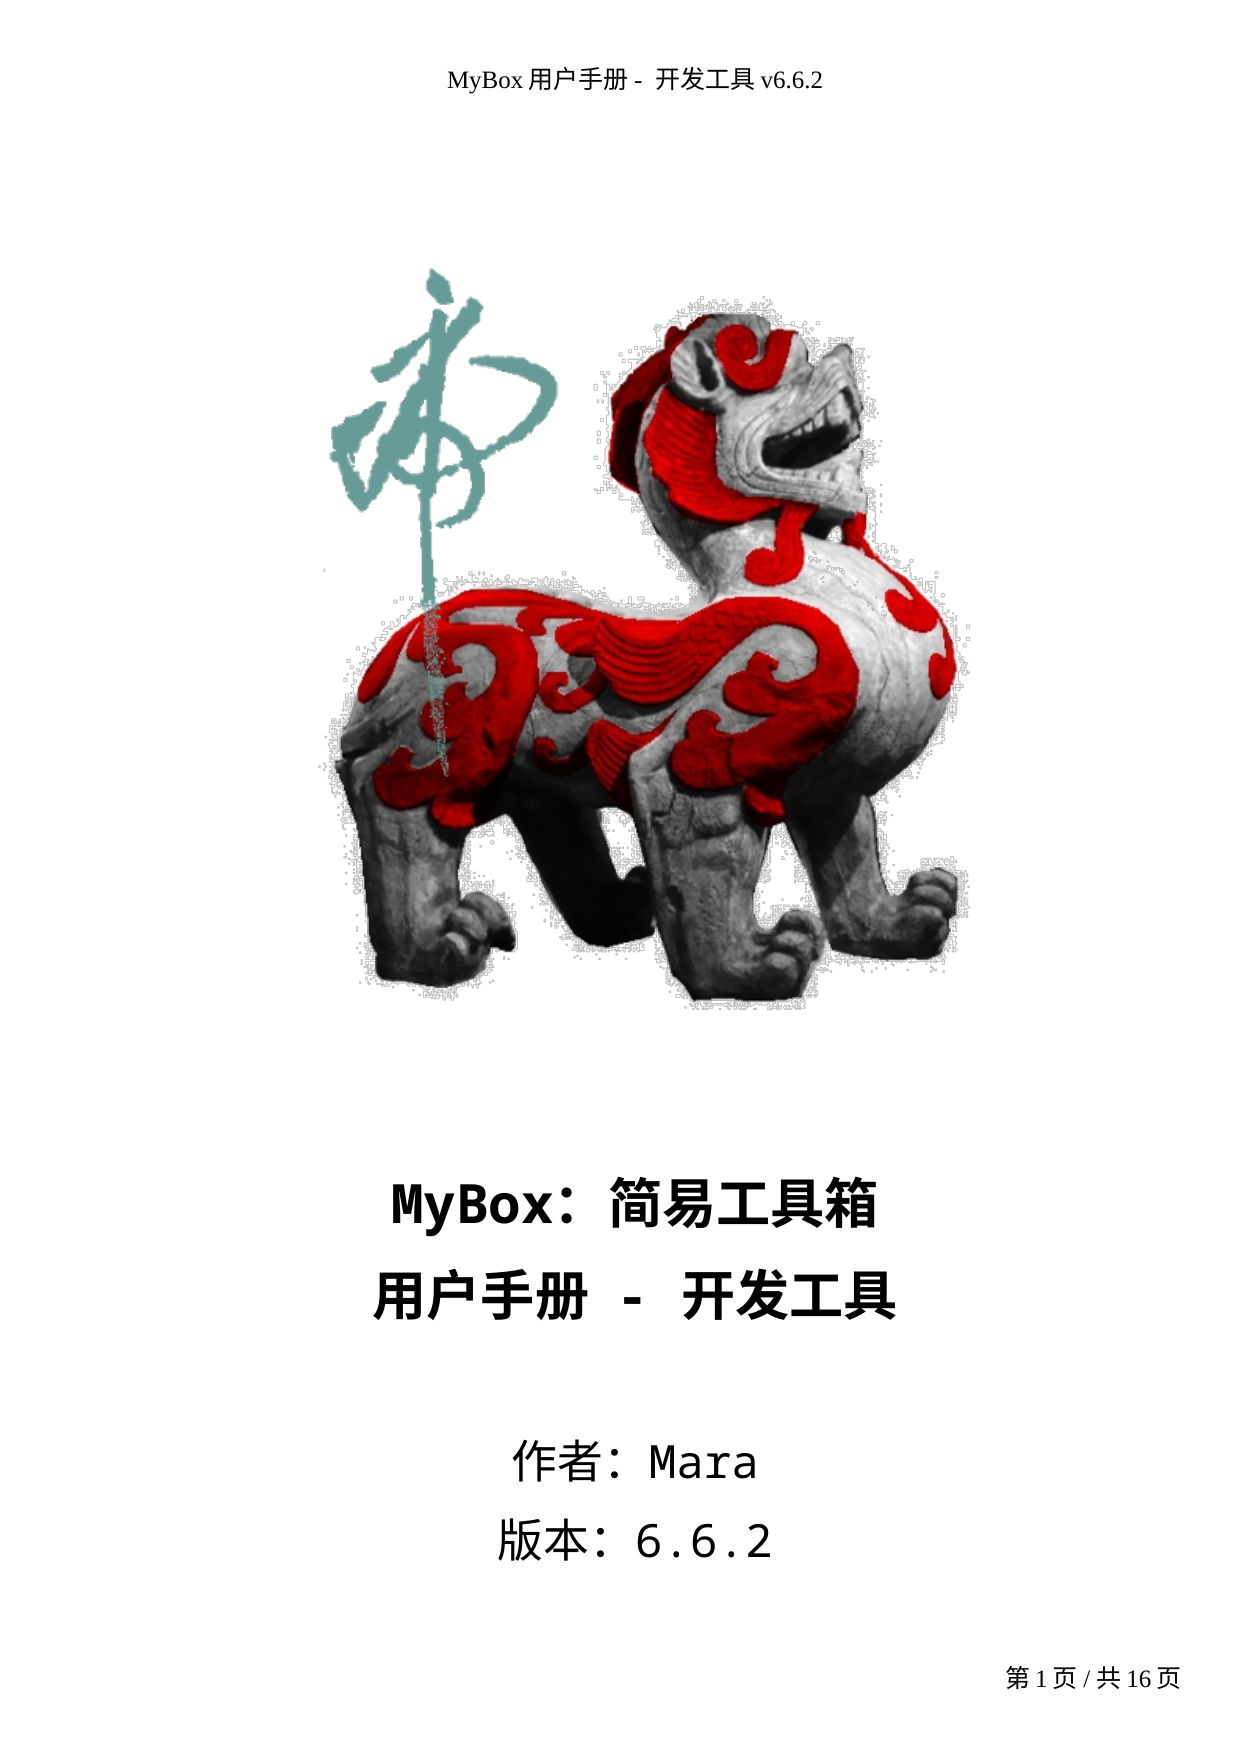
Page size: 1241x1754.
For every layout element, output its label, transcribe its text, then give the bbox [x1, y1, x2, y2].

picture [244, 239, 1026, 1021]
text 用户手册 - 开发工具 [88, 1252, 1181, 1331]
subtitle MyBox：简易工具箱 [88, 1161, 1181, 1239]
text 版本：6.6.2 [88, 1505, 1181, 1571]
text 作者：Mara [88, 1426, 1181, 1492]
